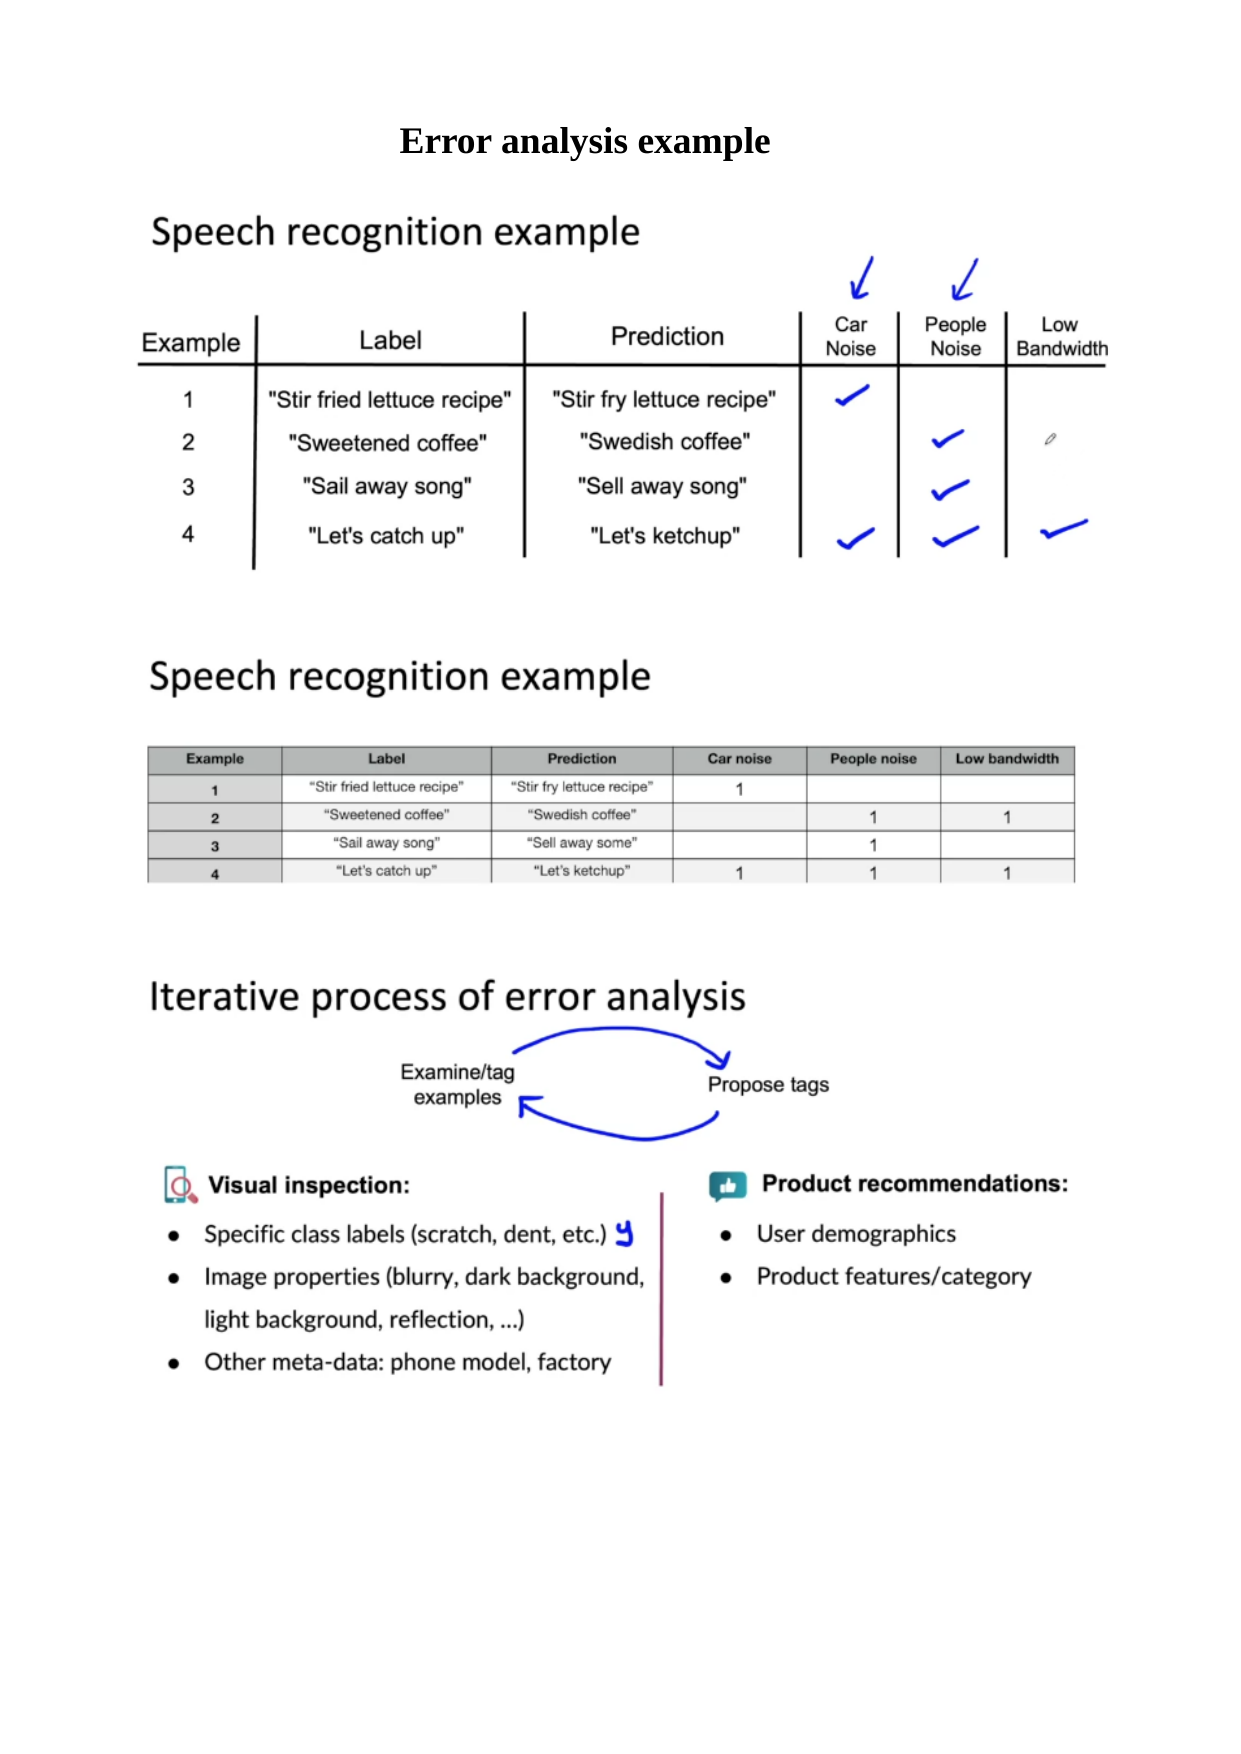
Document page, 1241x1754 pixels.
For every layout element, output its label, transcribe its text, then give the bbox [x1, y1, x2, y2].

picture [118, 967, 1123, 1401]
subtitle Error analysis example [118, 118, 1122, 161]
picture [118, 646, 1123, 911]
picture [118, 202, 1123, 590]
